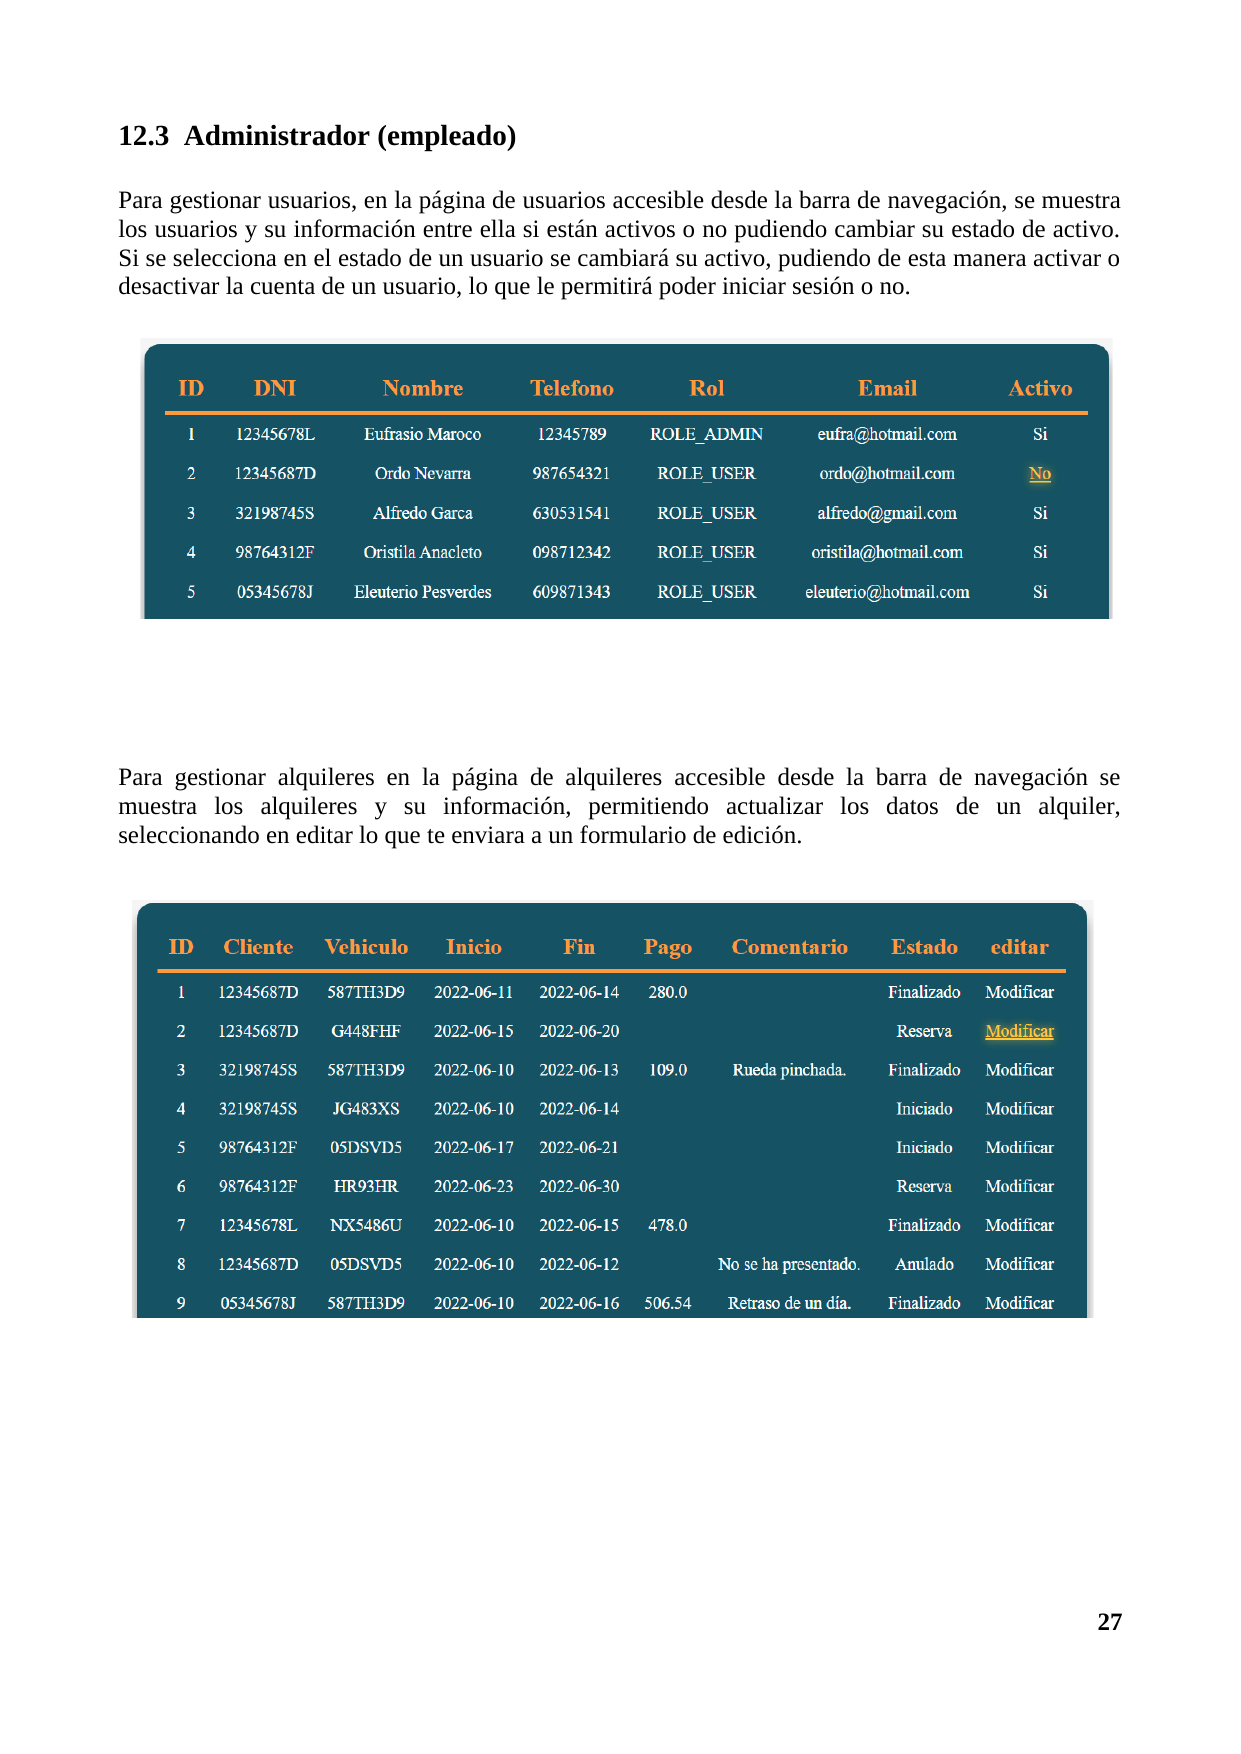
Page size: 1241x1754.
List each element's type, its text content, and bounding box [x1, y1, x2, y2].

text 12.3 Administrador (empleado) [118, 118, 1122, 152]
picture [140, 338, 1113, 619]
text Para gestionar usuarios, en la página de usuarios accesible desde la barra de navegación, se muestra los usuarios y su información entre ella si están activos o no pudiendo cambiar su estado de activo. Si se selecciona en el estado de un usuario se cambiará su activo, pudiendo de esta manera activar o desactivar la cuenta de un usuario, lo que le permitirá poder iniciar sesión o no. [118, 185, 1122, 300]
text Para gestionar alquileres en la página de alquileres accesible desde la barra de navegación se muestra los alquileres y su información, permitiendo actualizar los datos de un alquiler, seleccionando en editar lo que te enviara a un formulario de edición. [118, 762, 1122, 849]
picture [131, 900, 1094, 1318]
